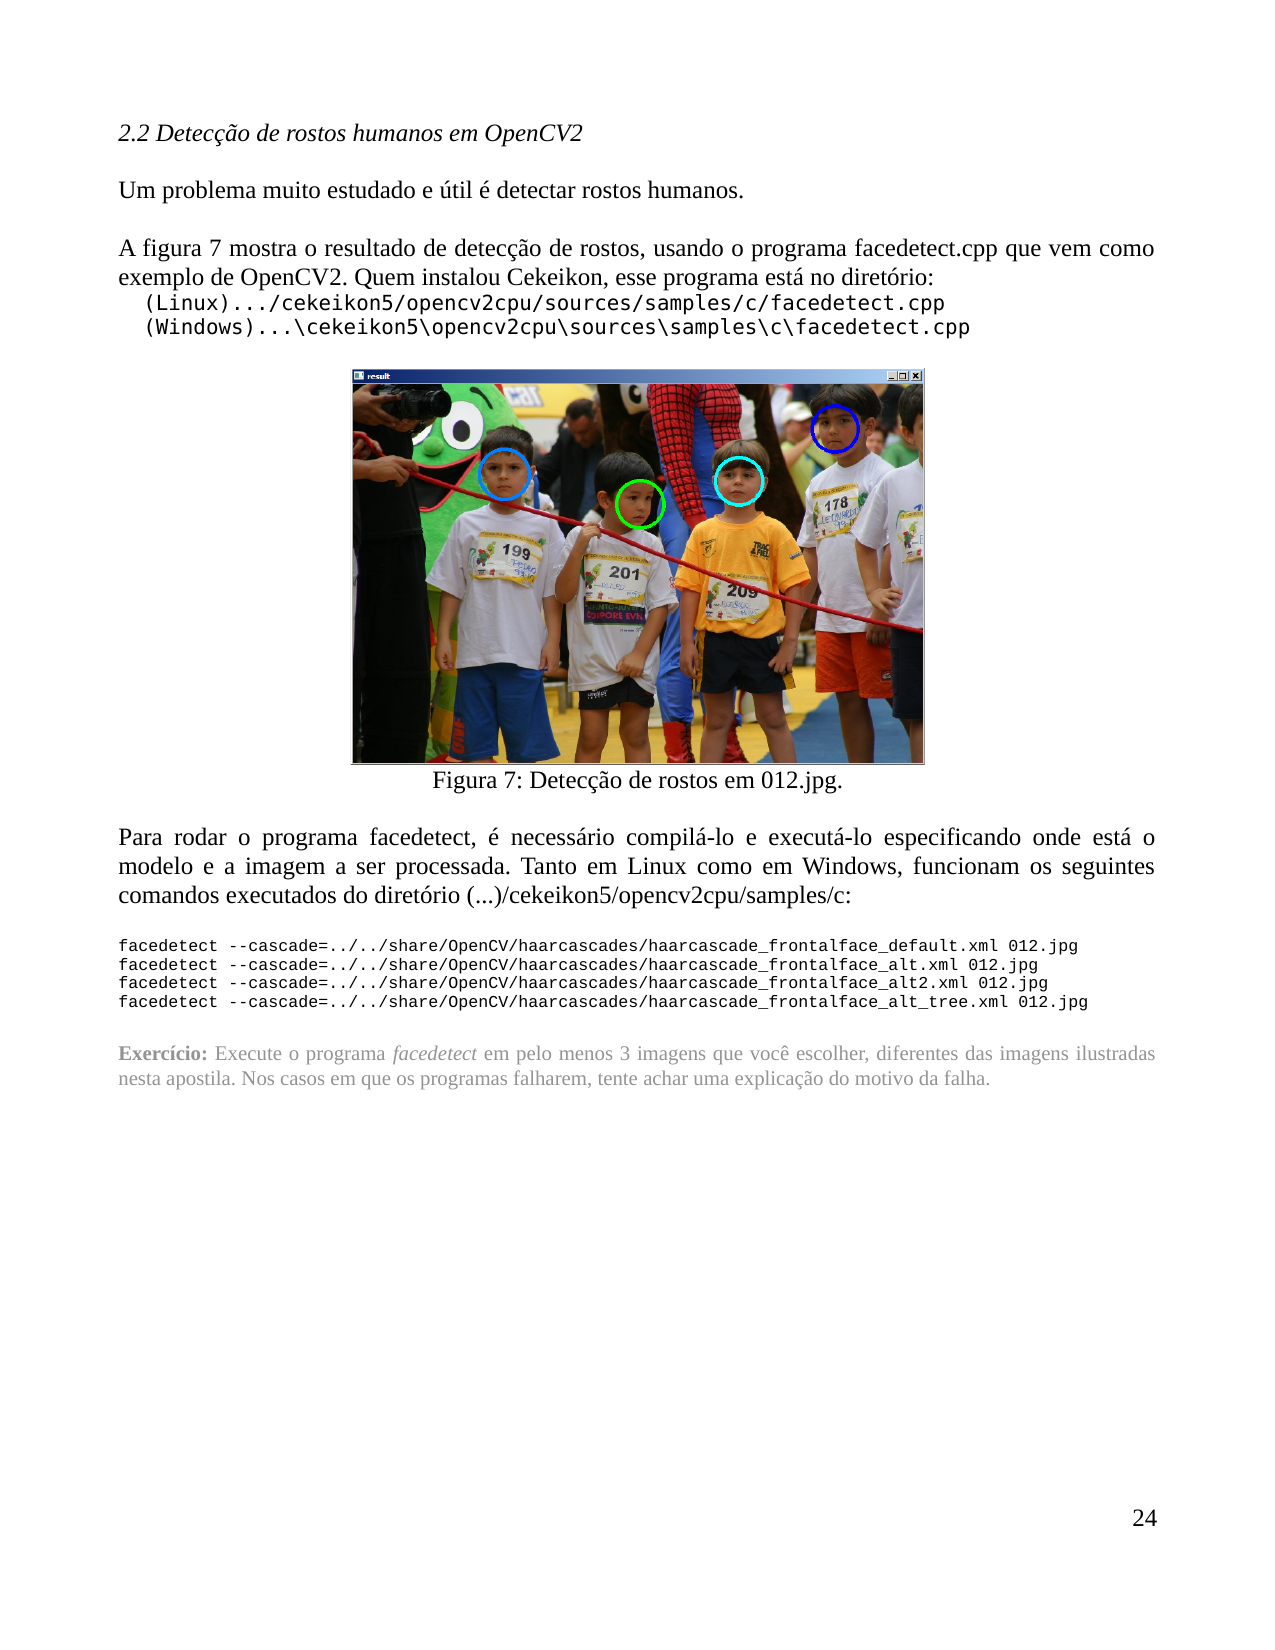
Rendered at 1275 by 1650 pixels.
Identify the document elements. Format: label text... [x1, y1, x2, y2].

text facedetect --cascade=../../share/OpenCV/haarcascades/haarcascade_frontalface_alt_tree.xml 012.jpg [118, 994, 1157, 1013]
text facedetect --cascade=../../share/OpenCV/haarcascades/haarcascade_frontalface_alt2.xml 012.jpg [118, 975, 1157, 994]
text Para rodar o programa facedetect, é necessário compilá-lo e executá-lo especificando onde está o modelo e a imagem a ser processada. Tanto em Linux como em Windows, funcionam os seguintes comandos executados do diretório (...)/cekeikon5/opencv2cpu/samples/c: [118, 822, 1157, 908]
text Exercício: Execute o programa facedetect em pelo menos 3 imagens que você escolher, diferentes das imagens ilustradas nesta apostila. Nos casos em que os programas falharem, tente achar uma explicação do motivo da falha. [118, 1041, 1157, 1089]
text 2.2 Detecção de rostos humanos em OpenCV2 [118, 118, 1157, 147]
text Figura 7: Detecção de rostos em 012.jpg. [118, 765, 1157, 793]
text Um problema muito estudado e útil é detectar rostos humanos. [118, 176, 1157, 204]
text (Linux).../cekeikon5/opencv2cpu/sources/samples/c/facedetect.cpp [118, 291, 1157, 315]
text (Windows)...\cekeikon5\opencv2cpu\sources\samples\c\facedetect.cpp [118, 315, 1157, 339]
text facedetect --cascade=../../share/OpenCV/haarcascades/haarcascade_frontalface_default.xml 012.jpg [118, 937, 1157, 956]
text A figura 7 mostra o resultado de detecção de rostos, usando o programa facedetect.cpp que vem como exemplo de OpenCV2. Quem instalou Cekeikon, esse programa está no diretório: [118, 233, 1157, 291]
text facedetect --cascade=../../share/OpenCV/haarcascades/haarcascade_frontalface_alt.xml 012.jpg [118, 956, 1157, 975]
